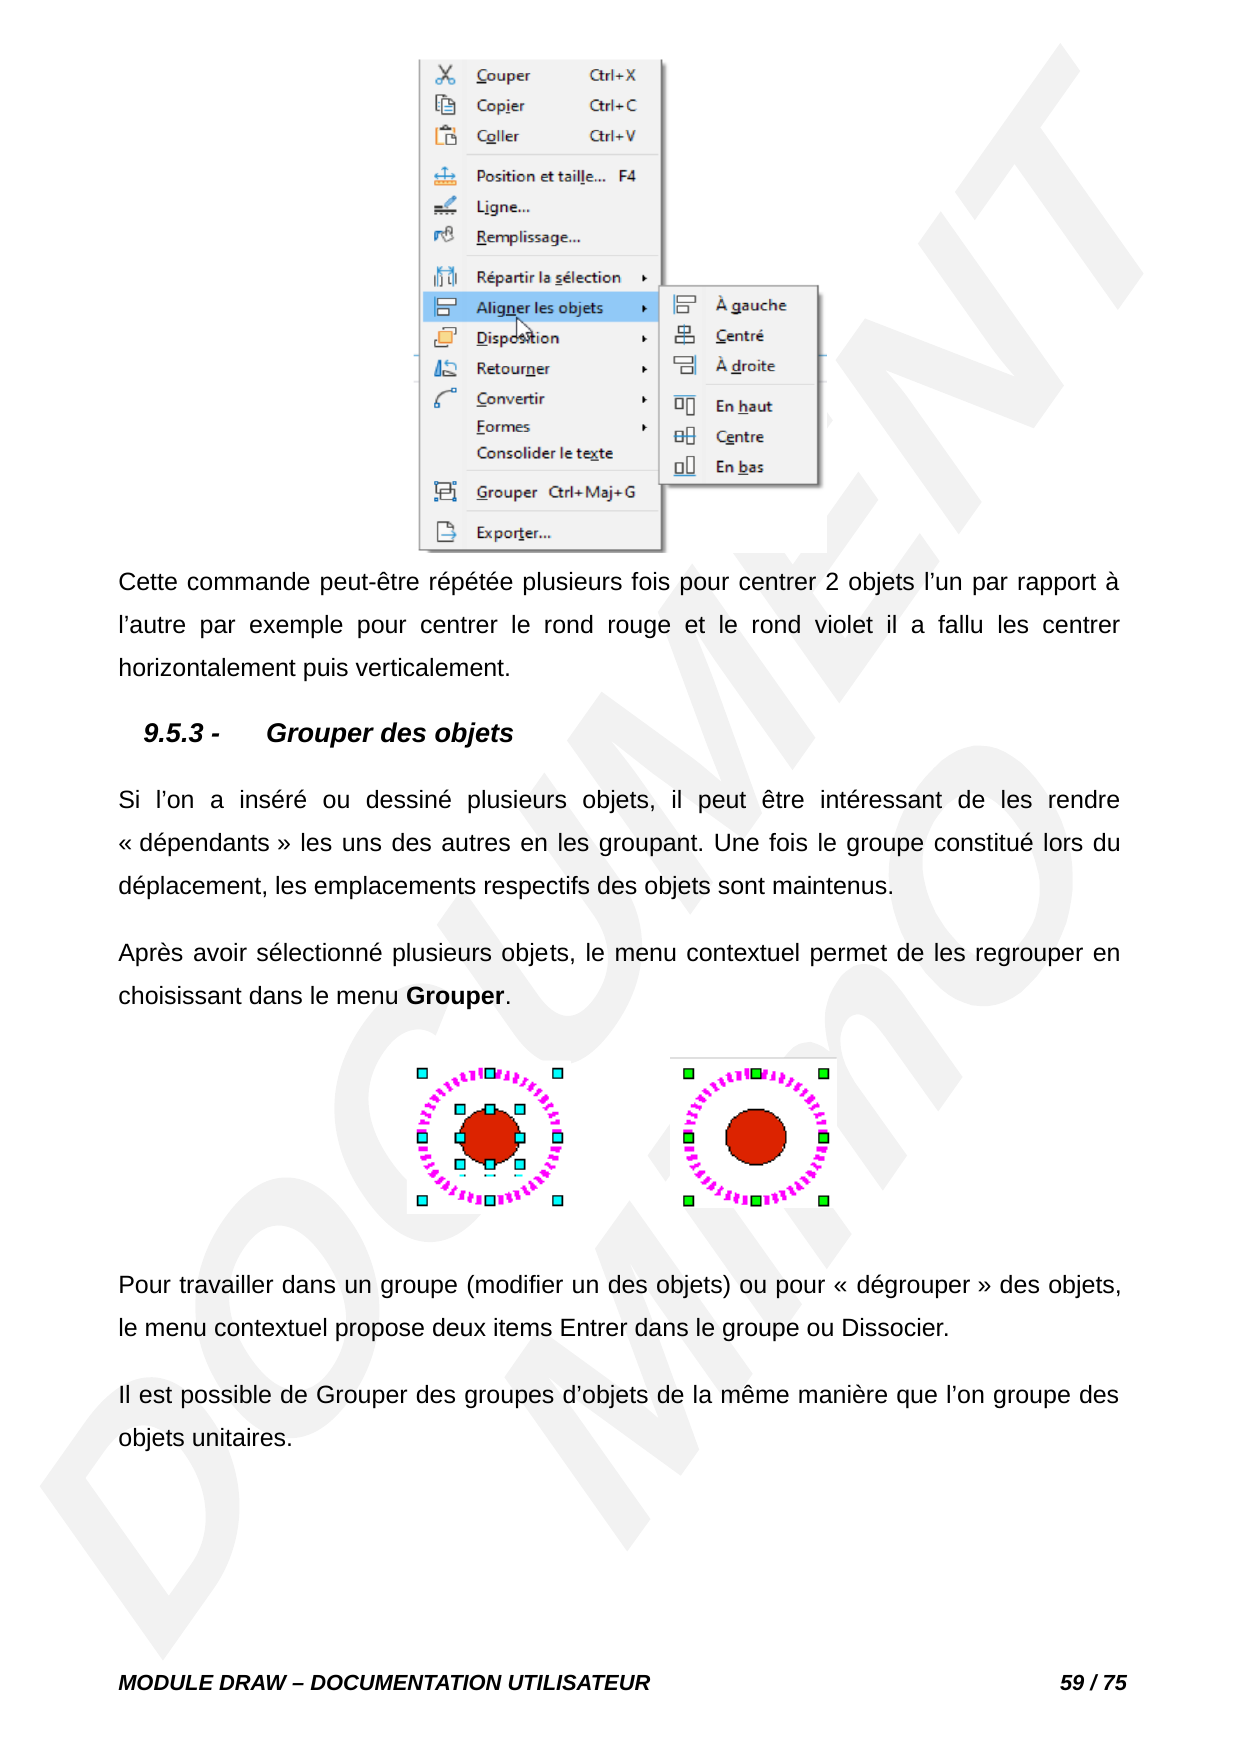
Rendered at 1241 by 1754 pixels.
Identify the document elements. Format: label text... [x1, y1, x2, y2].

text Cette commande peut-être répétée plusieurs fois pour centrer 2 objets l’un par rapport à l’autre par exemple pour centrer le rond rouge et le rond violet il a fallu les centrer horizontalement puis verticalement. [118, 59, 1122, 682]
picture [413, 59, 827, 553]
text Si l’on a inséré ou dessiné plusieurs objets, il peut être intéressant de les rendre « dépendants » les uns des autres en les groupant. Une fois le groupe constitué lors du déplacement, les emplacements respectifs des objets sont maintenus. [118, 785, 1122, 900]
subtitle Grouper des objets [143, 717, 1122, 749]
picture [670, 1057, 837, 1208]
text Après avoir sélectionné plusieurs objets, le menu contextuel permet de les regrouper en choisissant dans le menu Grouper. [118, 938, 1122, 1010]
text Il est possible de Grouper des groupes d’objets de la même manière que l’on groupe des objets unitaires. [118, 1380, 1122, 1452]
text Pour travailler dans un groupe (modifier un des objets) ou pour « dégrouper » des objets, le menu contextuel propose deux items Entrer dans le groupe ou Dissocier. [118, 1270, 1122, 1342]
picture [406, 1060, 571, 1214]
